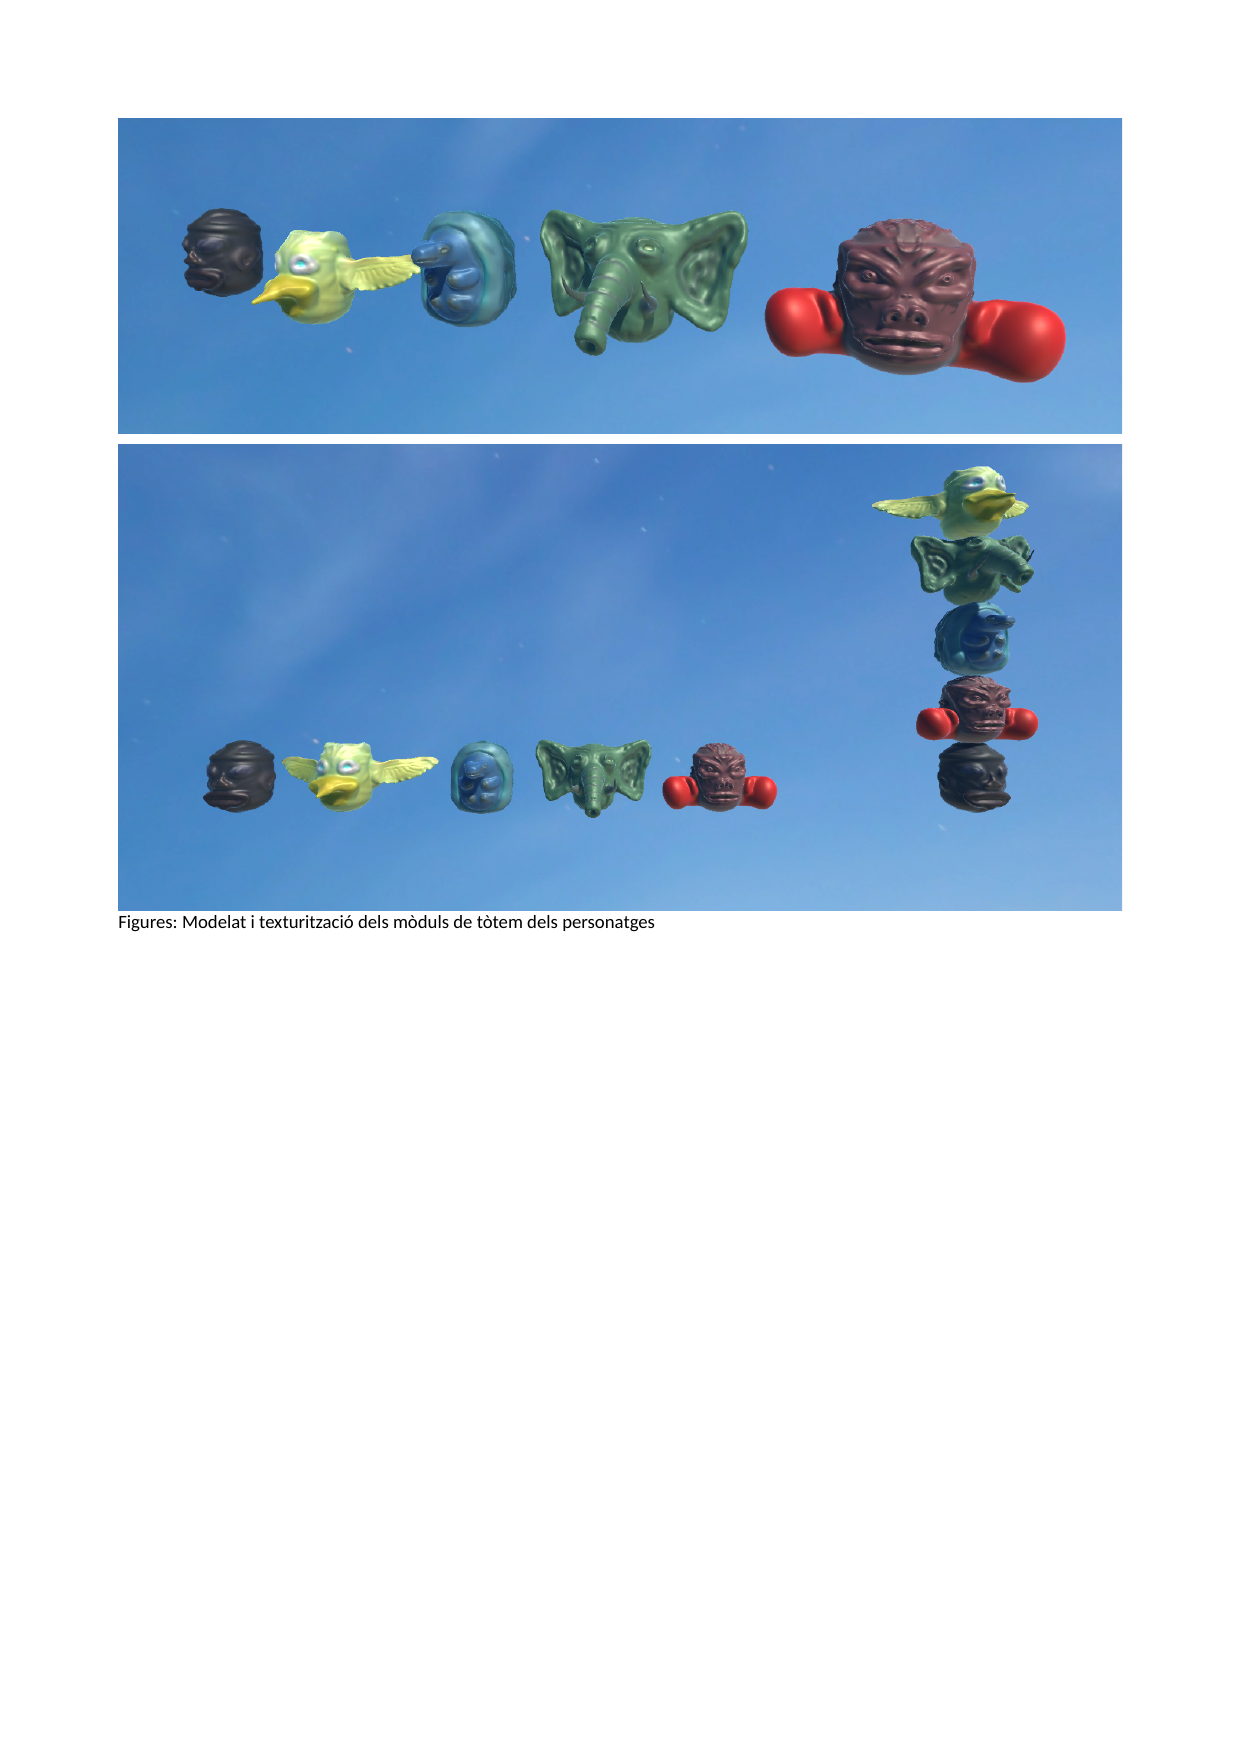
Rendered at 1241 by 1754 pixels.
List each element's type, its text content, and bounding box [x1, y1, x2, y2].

text Figures: Modelat i texturització dels mòduls de tòtem dels personatges [118, 911, 1122, 933]
picture [118, 118, 1123, 434]
picture [118, 444, 1123, 911]
text [118, 434, 1122, 444]
